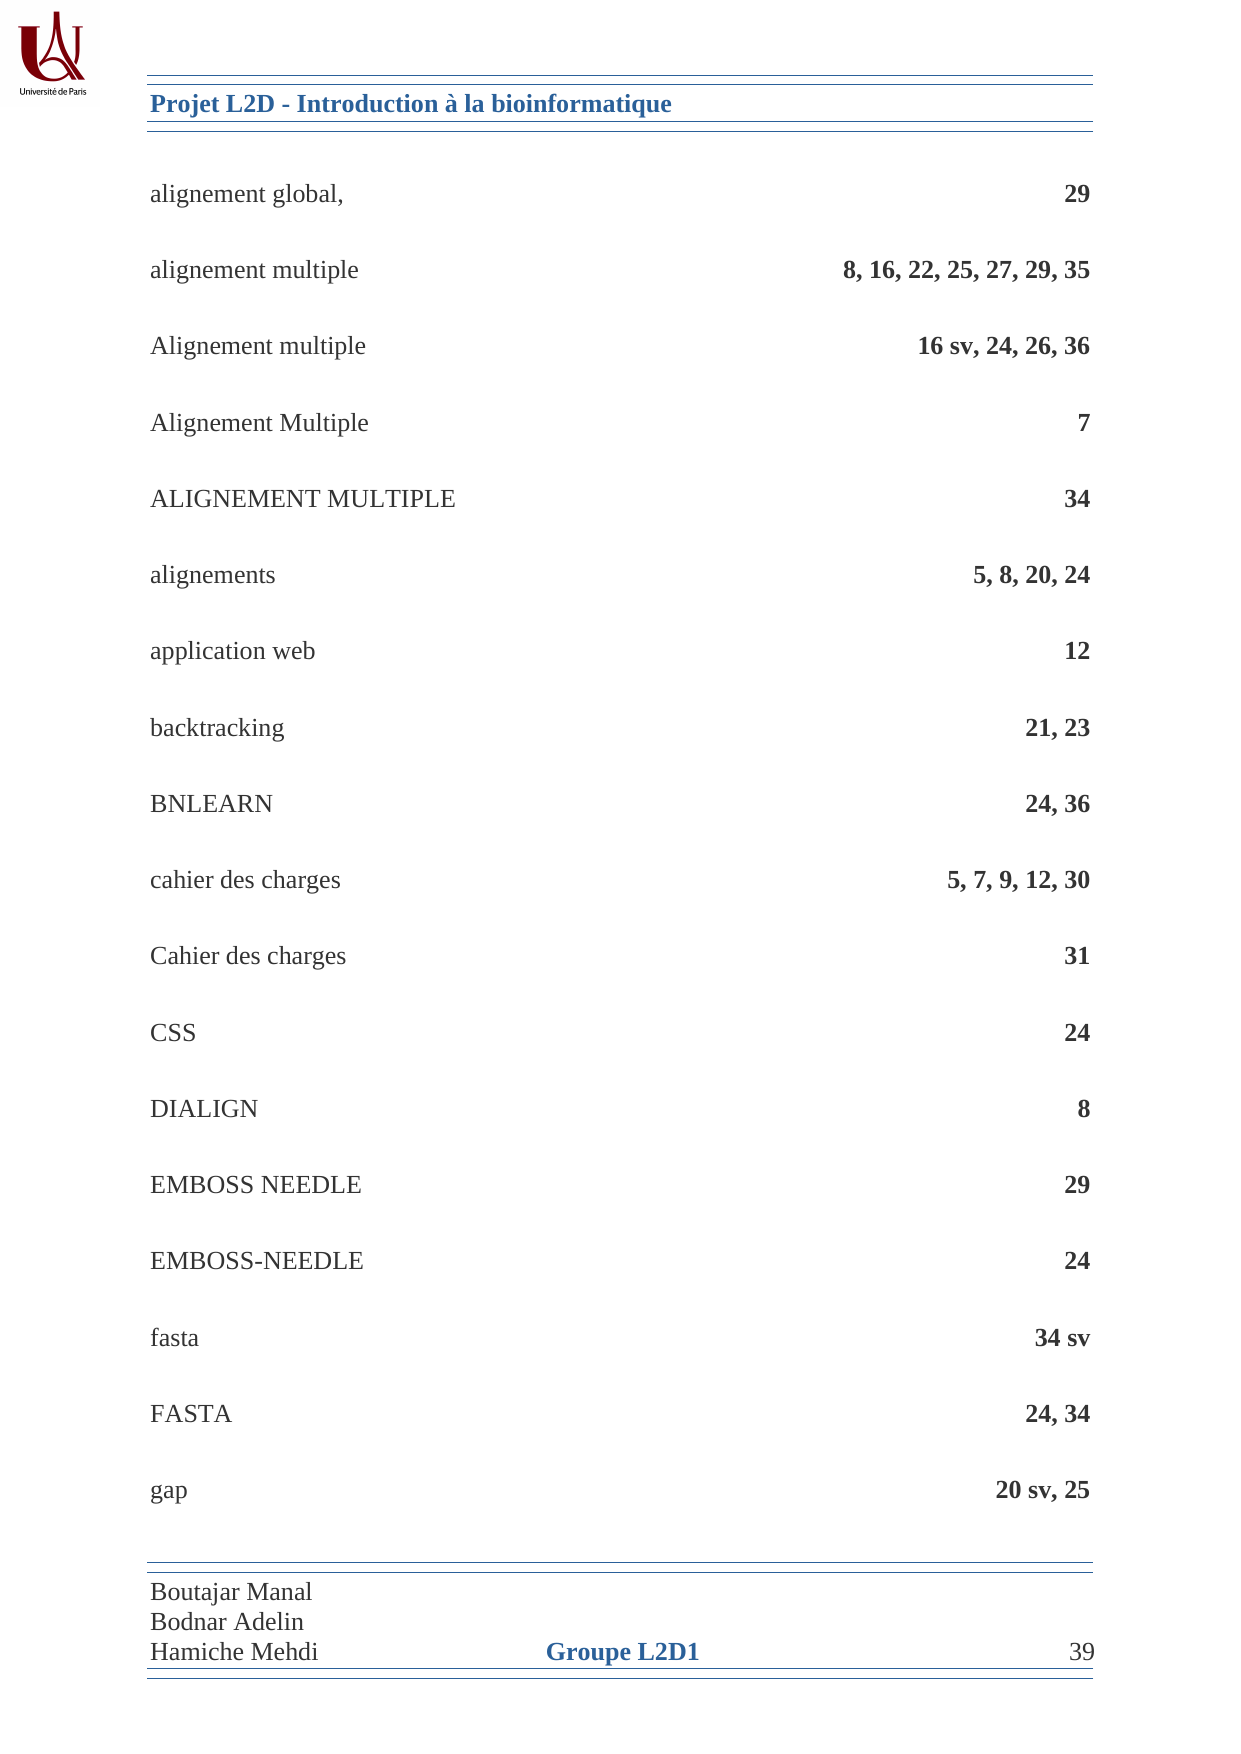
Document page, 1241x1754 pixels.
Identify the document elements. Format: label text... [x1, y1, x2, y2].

text cahier des charges 5, 7, 9, 12, 30 [150, 864, 1090, 894]
text backtracking 21, 23 [150, 712, 1090, 742]
text FASTA 24, 34 [150, 1398, 1090, 1428]
text EMBOSS NEEDLE 29 [150, 1169, 1090, 1199]
text BNLEARN 24, 36 [150, 788, 1090, 818]
text DIALIGN 8 [150, 1093, 1090, 1123]
text fasta 34 sv [150, 1322, 1090, 1352]
text application web 12 [150, 635, 1090, 665]
text alignement global, 29 [150, 178, 1090, 208]
text Alignement multiple 16 sv, 24, 26, 36 [150, 330, 1090, 360]
text CSS 24 [150, 1017, 1090, 1047]
text Alignement Multiple 7 [150, 407, 1090, 437]
text alignements 5, 8, 20, 24 [150, 559, 1090, 589]
text ALIGNEMENT MULTIPLE 34 [150, 483, 1090, 513]
picture [0, 0, 101, 107]
text Cahier des charges 31 [150, 940, 1090, 970]
text alignement multiple 8, 16, 22, 25, 27, 29, 35 [150, 254, 1090, 284]
text EMBOSS-NEEDLE 24 [150, 1245, 1090, 1275]
text gap 20 sv, 25 [150, 1474, 1090, 1504]
